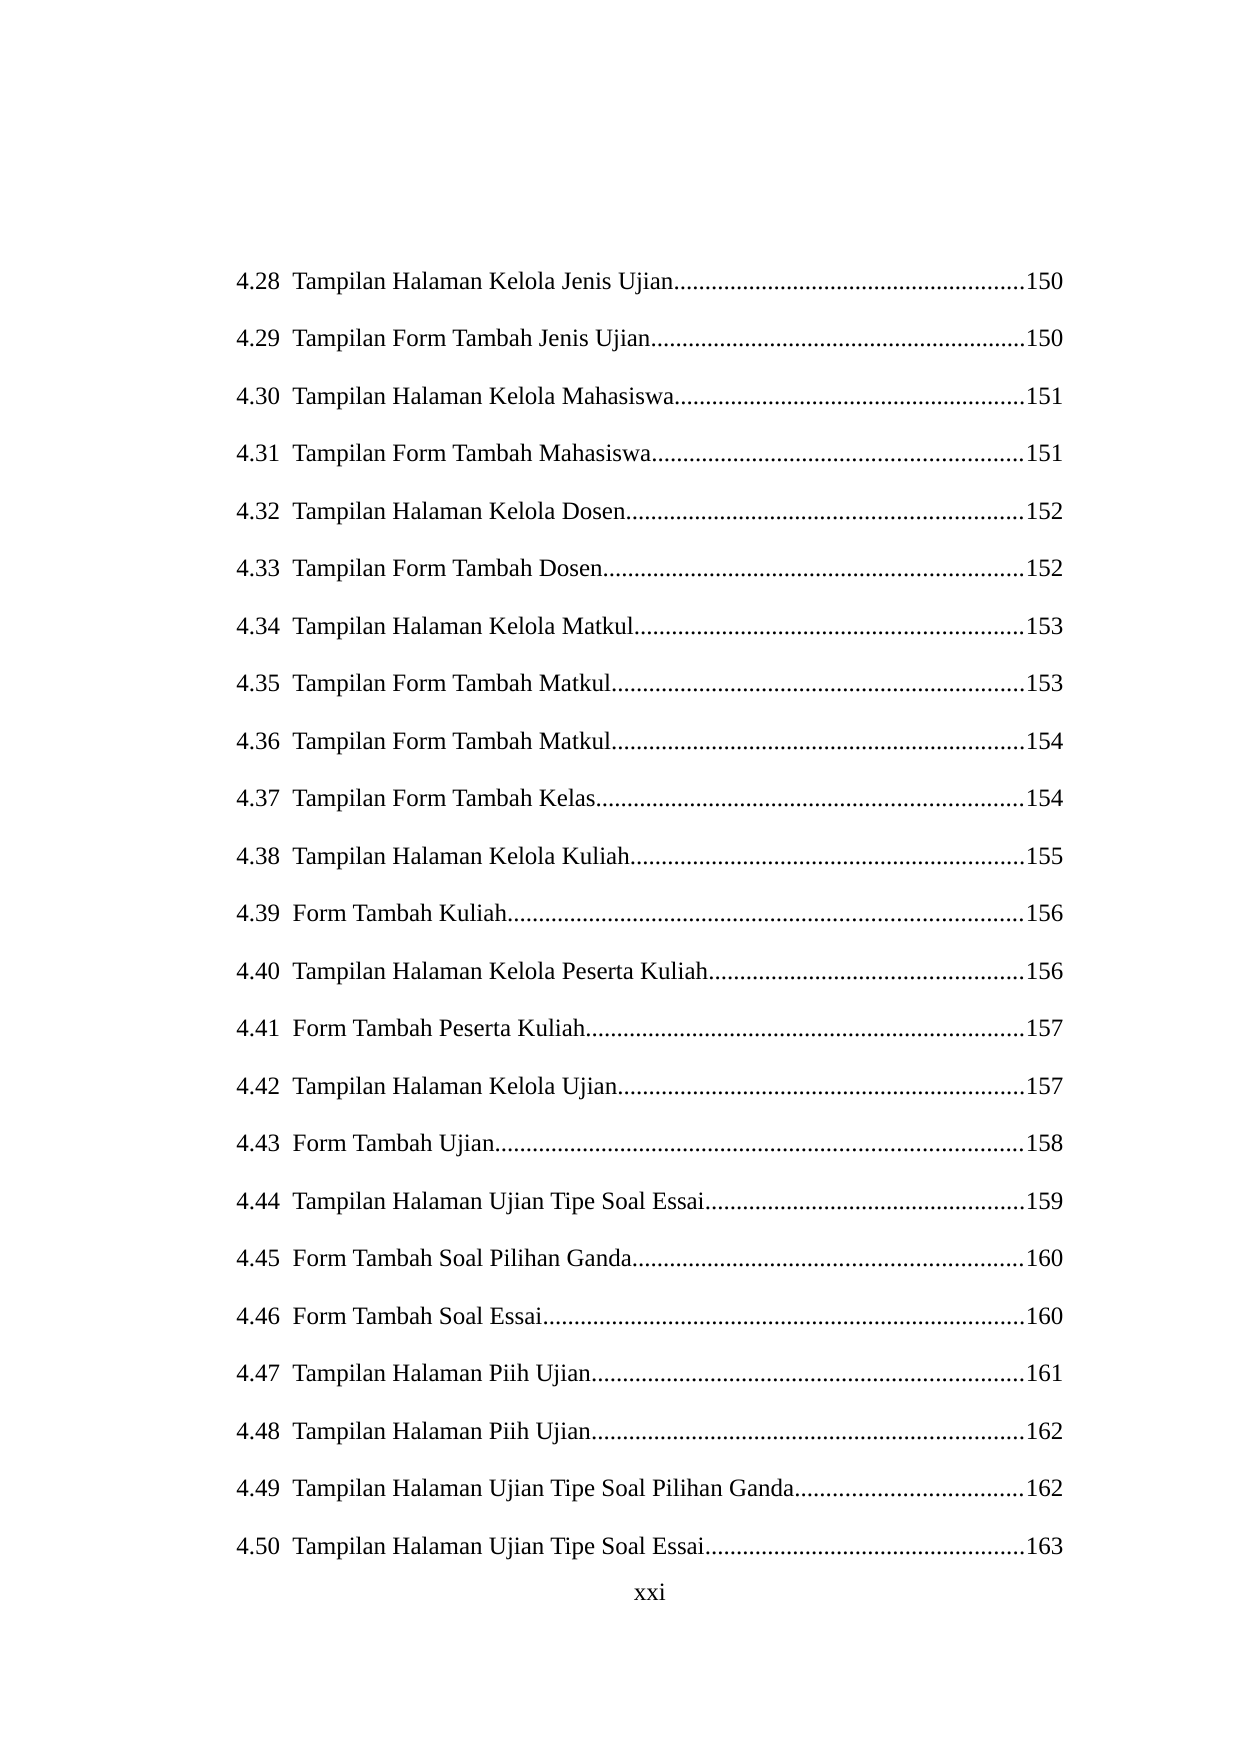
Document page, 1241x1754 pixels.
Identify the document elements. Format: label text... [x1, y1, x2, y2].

subtitle 4.50 Tampilan Halaman Ujian Tipe Soal Essai 163 [236, 1531, 1063, 1559]
subtitle 4.39 Form Tambah Kuliah 156 [236, 898, 1063, 927]
subtitle 4.38 Tampilan Halaman Kelola Kuliah 155 [236, 841, 1063, 869]
subtitle 4.34 Tampilan Halaman Kelola Matkul 153 [236, 611, 1063, 639]
subtitle 4.46 Form Tambah Soal Essai 160 [236, 1301, 1063, 1329]
subtitle 4.31 Tampilan Form Tambah Mahasiswa 151 [236, 438, 1063, 467]
subtitle 4.30 Tampilan Halaman Kelola Mahasiswa 151 [236, 381, 1063, 409]
subtitle 4.35 Tampilan Form Tambah Matkul 153 [236, 668, 1063, 697]
subtitle 4.47 Tampilan Halaman Piih Ujian 161 [236, 1358, 1063, 1387]
subtitle 4.29 Tampilan Form Tambah Jenis Ujian 150 [236, 323, 1063, 352]
subtitle 4.42 Tampilan Halaman Kelola Ujian 157 [236, 1071, 1063, 1099]
subtitle 4.45 Form Tambah Soal Pilihan Ganda 160 [236, 1243, 1063, 1272]
subtitle 4.41 Form Tambah Peserta Kuliah 157 [236, 1013, 1063, 1042]
subtitle 4.36 Tampilan Form Tambah Matkul 154 [236, 726, 1063, 754]
subtitle 4.33 Tampilan Form Tambah Dosen 152 [236, 553, 1063, 582]
subtitle 4.28 Tampilan Halaman Kelola Jenis Ujian 150 [236, 266, 1063, 294]
subtitle 4.32 Tampilan Halaman Kelola Dosen 152 [236, 496, 1063, 524]
subtitle 4.49 Tampilan Halaman Ujian Tipe Soal Pilihan Ganda 162 [236, 1473, 1063, 1502]
subtitle 4.43 Form Tambah Ujian 158 [236, 1128, 1063, 1157]
subtitle 4.40 Tampilan Halaman Kelola Peserta Kuliah 156 [236, 956, 1063, 984]
subtitle 4.44 Tampilan Halaman Ujian Tipe Soal Essai 159 [236, 1186, 1063, 1214]
subtitle 4.37 Tampilan Form Tambah Kelas 154 [236, 783, 1063, 812]
subtitle 4.48 Tampilan Halaman Piih Ujian 162 [236, 1416, 1063, 1444]
